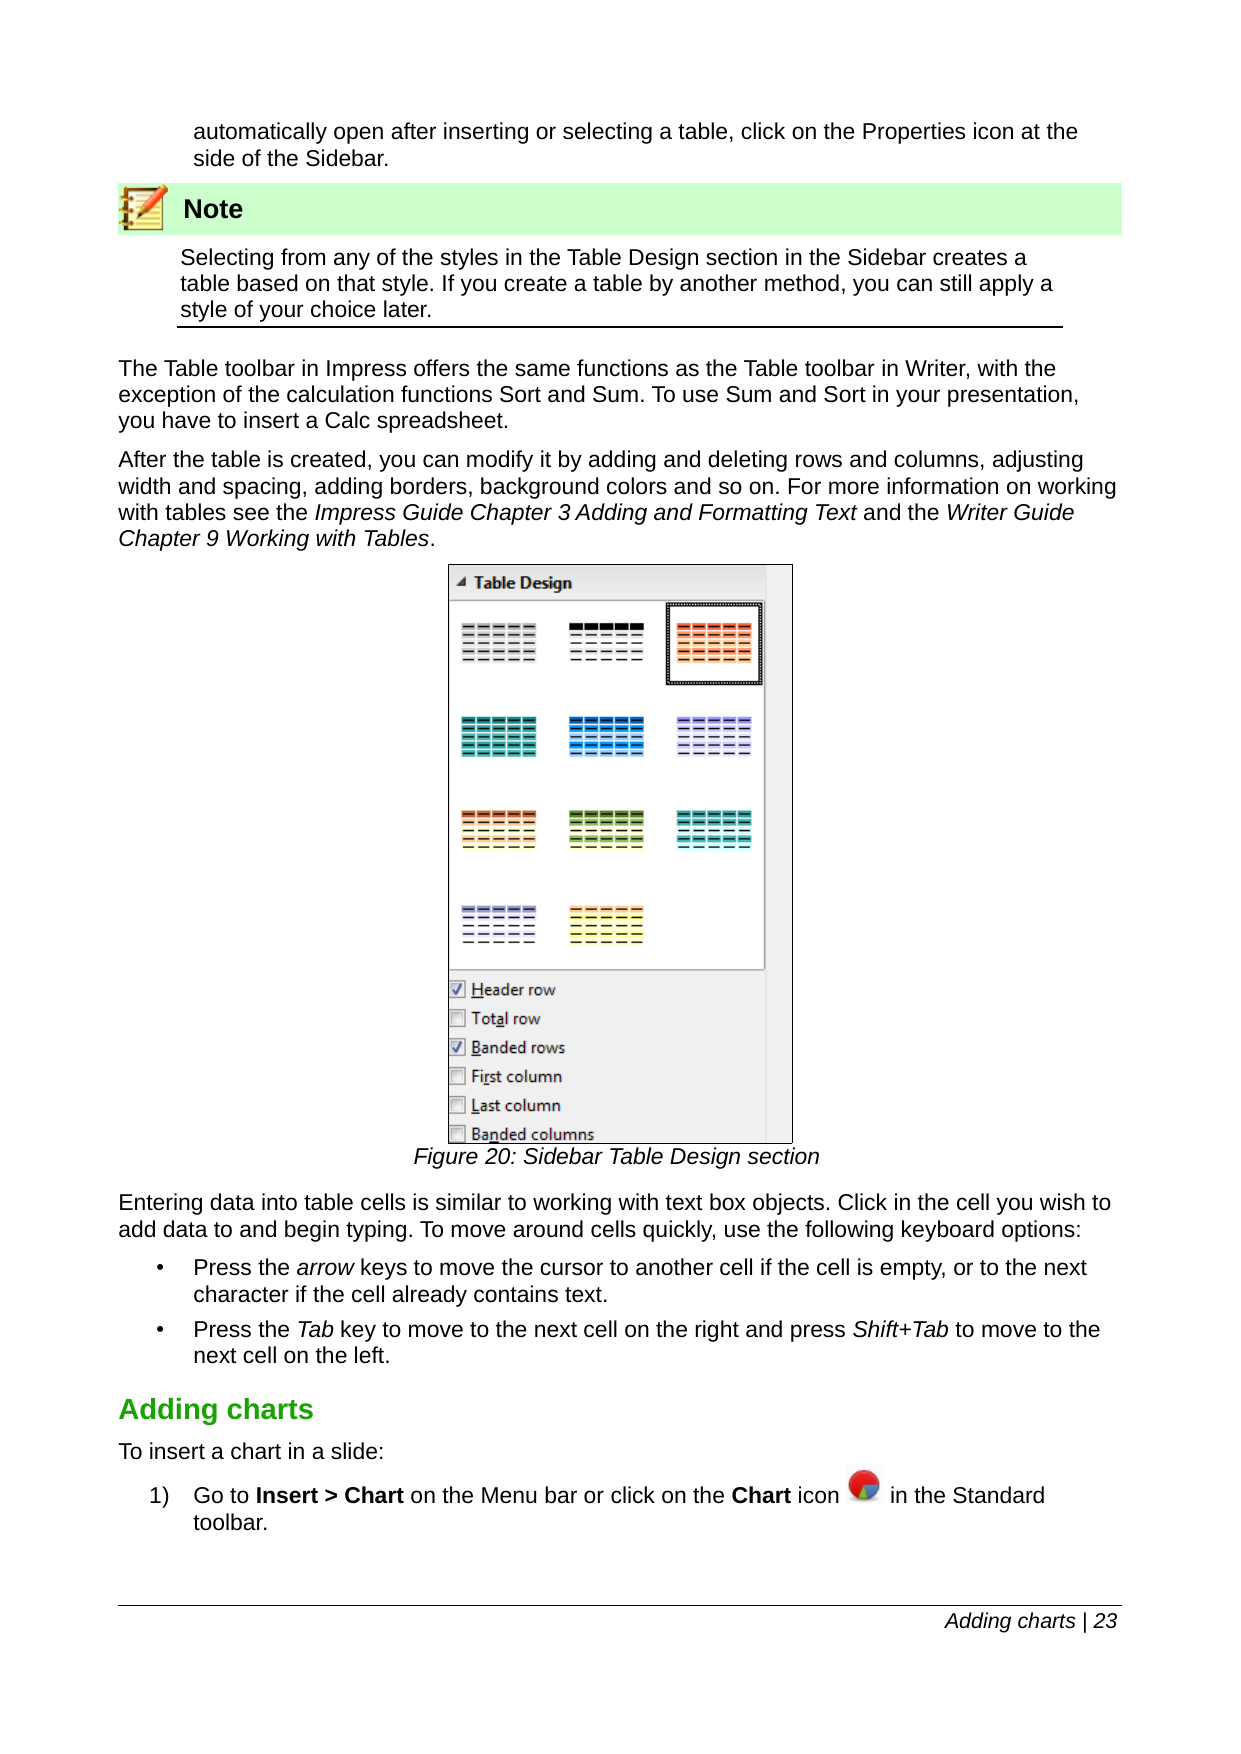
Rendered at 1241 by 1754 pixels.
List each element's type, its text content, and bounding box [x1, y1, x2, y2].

subtitle Adding charts [118, 1392, 1122, 1426]
list Go to Insert > Chart on the Menu bar or click on the Chart icon in the Standard toolbar. [169, 1464, 1122, 1535]
list Press the Tab key to move to the next cell on the right and press Shift+Tab to move to the next cell on the left. [156, 1316, 1122, 1369]
subtitle Note [118, 183, 1122, 235]
text After the table is created, you can modify it by adding and deleting rows and columns, adjusting width and spacing, adding borders, background colors and so on. For more information on working with tables see the Impress Guide Chapter 3 Adding and Formatting Text and the Writer Guide Chapter 9 Working with Tables. [118, 446, 1122, 552]
text The Table toolbar in Impress offers the same functions as the Table toolbar in Writer, with the exception of the calculation functions Sort and Sum. To use Sum and Sort in your presentation, you have to insert a Calc spreadsheet. [118, 355, 1122, 434]
text Figure 20: Sidebar Table Design section [413, 564, 827, 1169]
list To insert a chart in a slide: [118, 1438, 1122, 1464]
text Selecting from any of the styles in the Table Design section in the Sidebar creates a table based on that style. If you create a table by another method, you can still apply a style of your choice later. [177, 241, 1063, 326]
picture [449, 565, 792, 1143]
list Entering data into table cells is similar to working with text box objects. Click in the cell you wish to add data to and begin typing. To move around cells quickly, use the following keyboard options: [118, 1189, 1122, 1242]
list automatically open after inserting or selecting a table, click on the Properties icon at the side of the Sidebar. [169, 118, 1122, 171]
list Press the arrow keys to move the cursor to another cell if the cell is empty, or to the next character if the cell already contains text. [156, 1254, 1122, 1307]
picture [119, 183, 170, 234]
